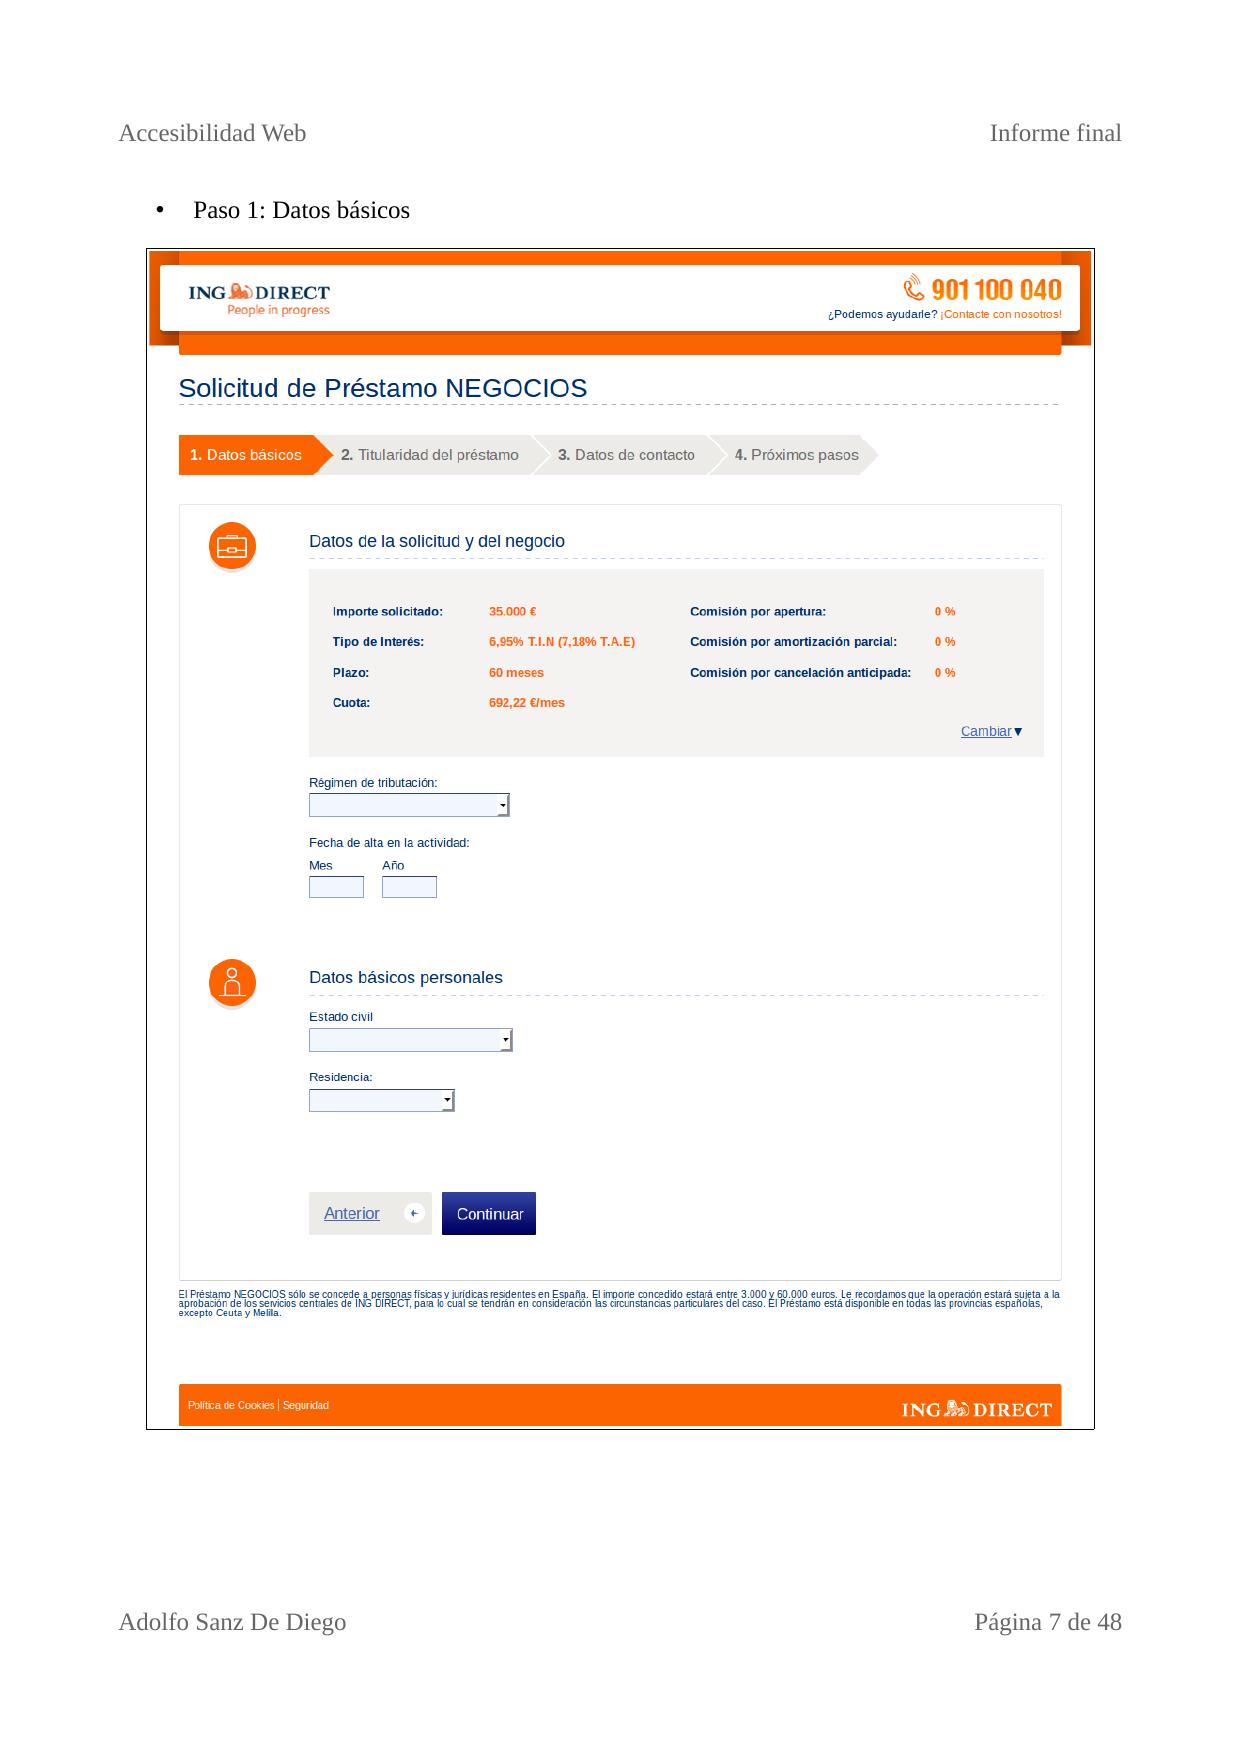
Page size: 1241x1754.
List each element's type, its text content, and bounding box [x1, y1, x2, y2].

list Paso 1: Datos básicos [156, 196, 1122, 224]
picture [149, 251, 1092, 1426]
